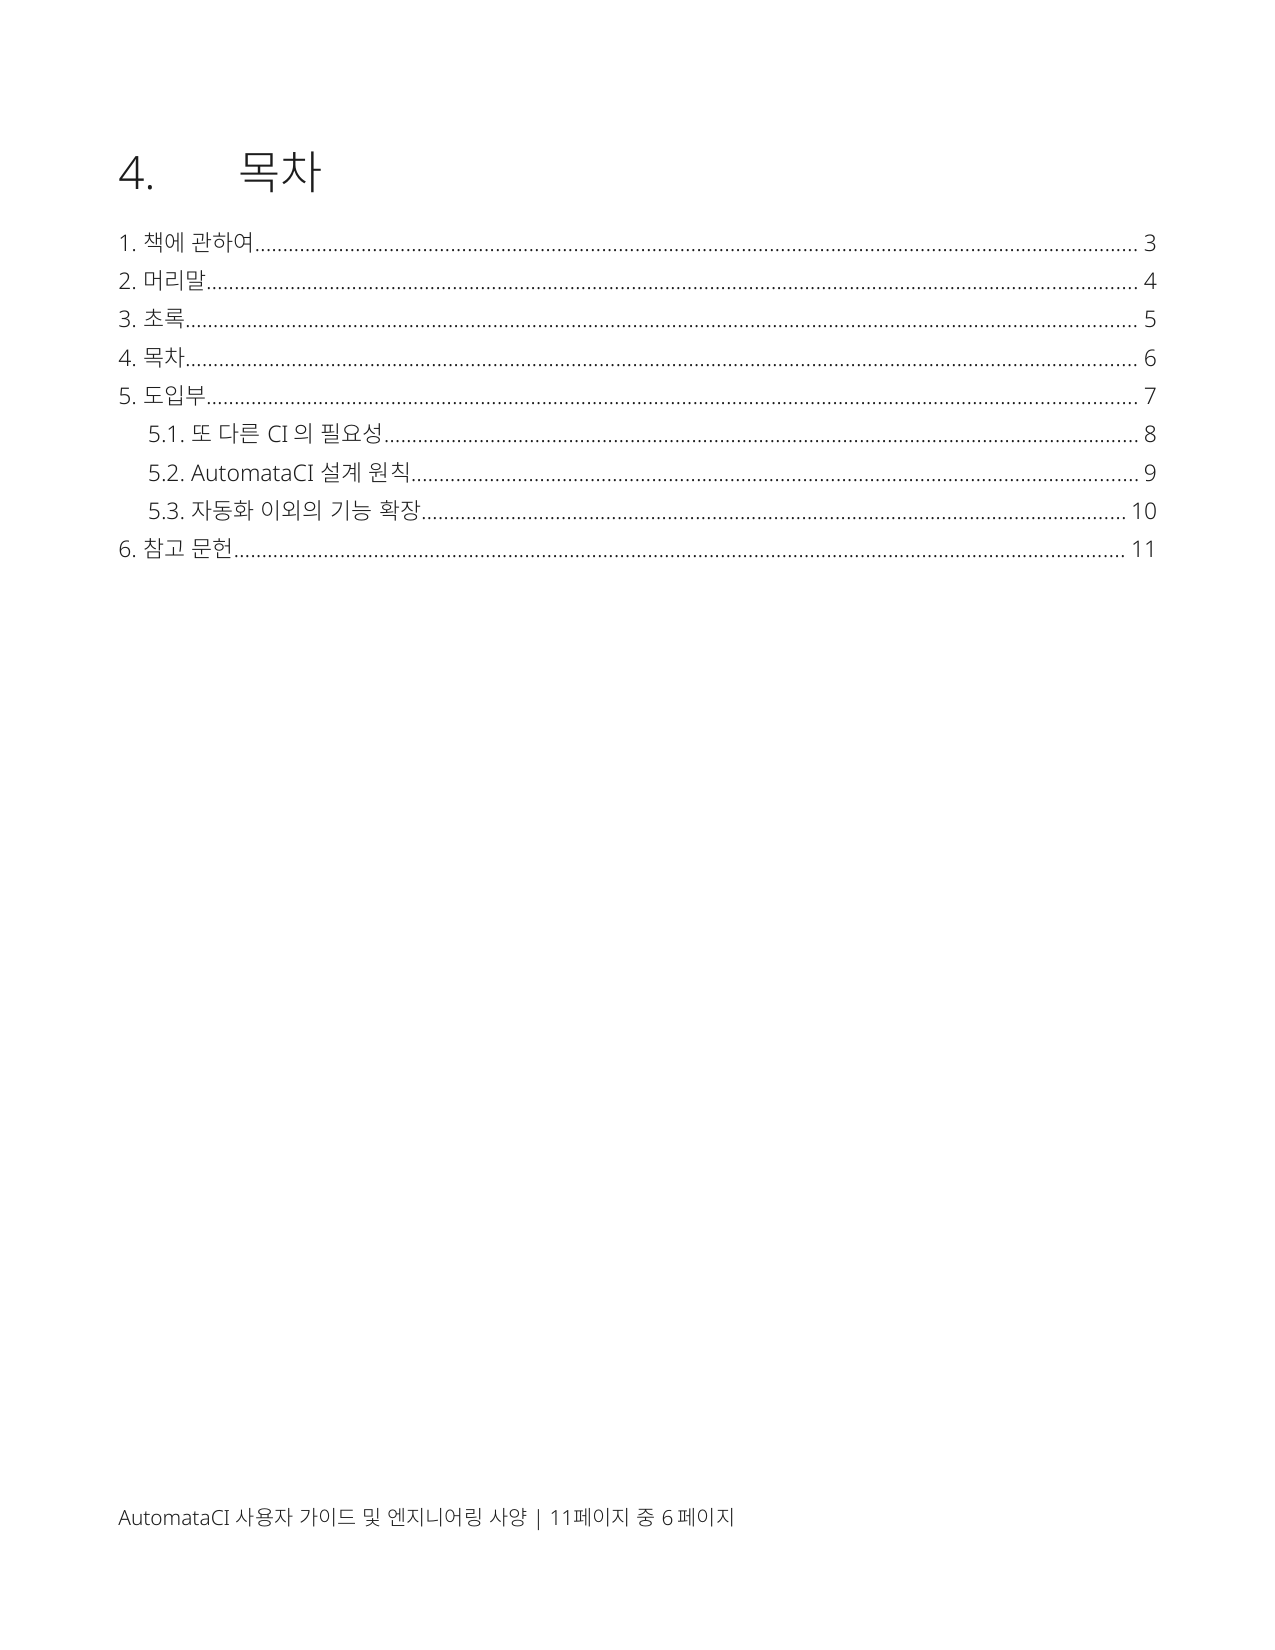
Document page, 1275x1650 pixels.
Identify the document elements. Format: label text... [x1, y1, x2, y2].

text 3. 초록 5 [118, 301, 1157, 334]
subtitle 목차 [118, 136, 1157, 203]
text 1. 책에 관하여 3 [118, 224, 1157, 258]
text 2. 머리말 4 [118, 263, 1157, 296]
text 5.1. 또 다른 CI의 필요성 8 [148, 416, 1157, 449]
text 6. 참고 문헌 11 [118, 531, 1157, 564]
text 5. 도입부 7 [118, 378, 1157, 411]
text 5.3. 자동화 이외의 기능 확장 10 [148, 493, 1157, 526]
text 5.2. AutomataCI 설계 원칙 9 [148, 454, 1157, 488]
text 4. 목차 6 [118, 339, 1157, 373]
